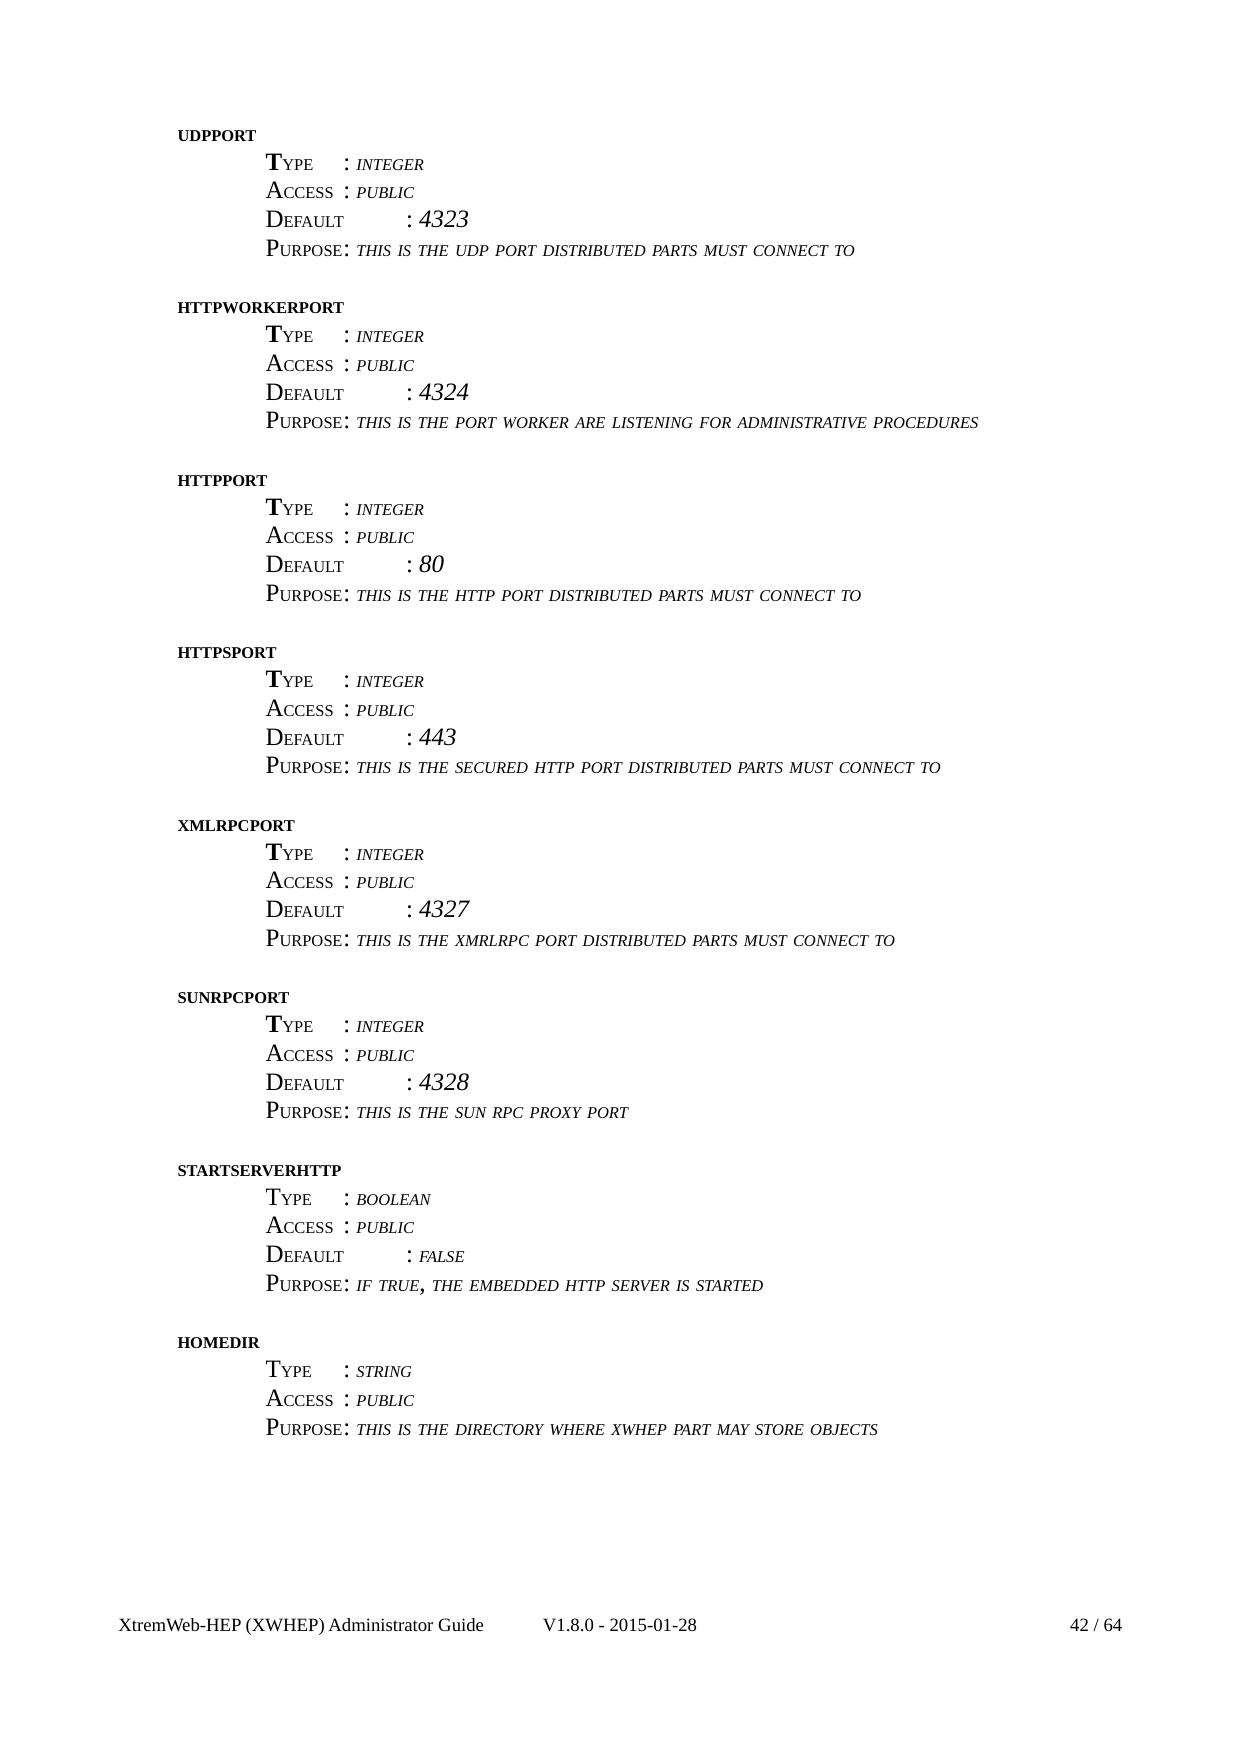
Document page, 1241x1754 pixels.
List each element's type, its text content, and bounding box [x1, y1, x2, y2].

text Access : public [265, 866, 1122, 894]
text sunrpcport [177, 981, 1122, 1009]
text httpport [177, 463, 1122, 492]
text Default : false [265, 1239, 1122, 1268]
text Purpose : this is the secured http port distributed parts must connect to [265, 751, 1122, 779]
text Default : 443 [265, 722, 1122, 751]
text httpsport [177, 636, 1122, 664]
text udpport [177, 118, 1122, 147]
text Purpose : this is the udp port distributed parts must connect to [265, 233, 1122, 262]
text Type : integer [265, 664, 1122, 693]
text Purpose : this is the xmrlrpc port distributed parts must connect to [265, 923, 1122, 952]
text Default : 4323 [265, 204, 1122, 233]
text Purpose : if true, the embedded http server is started [265, 1268, 1122, 1297]
text Access : public [265, 348, 1122, 377]
text Purpose : this is the http port distributed parts must connect to [265, 578, 1122, 607]
text Access : public [265, 176, 1122, 204]
text Type : integer [265, 319, 1122, 348]
text Access : public [265, 521, 1122, 549]
text Type : integer [265, 1009, 1122, 1038]
text Default : 4324 [265, 377, 1122, 406]
text startserverhttp [177, 1153, 1122, 1182]
text Type : integer [265, 492, 1122, 521]
text xmlrpcport [177, 808, 1122, 837]
text Type : string [265, 1354, 1122, 1383]
text homedir [177, 1326, 1122, 1354]
text httpworkerport [177, 291, 1122, 319]
text Default : 80 [265, 549, 1122, 578]
text Type : boolean [265, 1182, 1122, 1211]
text Type : integer [265, 837, 1122, 866]
text Access : public [265, 1038, 1122, 1067]
text Access : public [265, 1383, 1122, 1412]
text Type : integer [265, 147, 1122, 176]
text Default : 4328 [265, 1067, 1122, 1096]
text Access : public [265, 1211, 1122, 1239]
text Purpose : this is the port worker are listening for administrative procedures [265, 406, 1122, 434]
text Purpose : this is the directory where xwhep part may store objects [265, 1412, 1122, 1441]
text Default : 4327 [265, 894, 1122, 923]
text Access : public [265, 693, 1122, 722]
text Purpose : this is the sun rpc proxy port [265, 1096, 1122, 1124]
